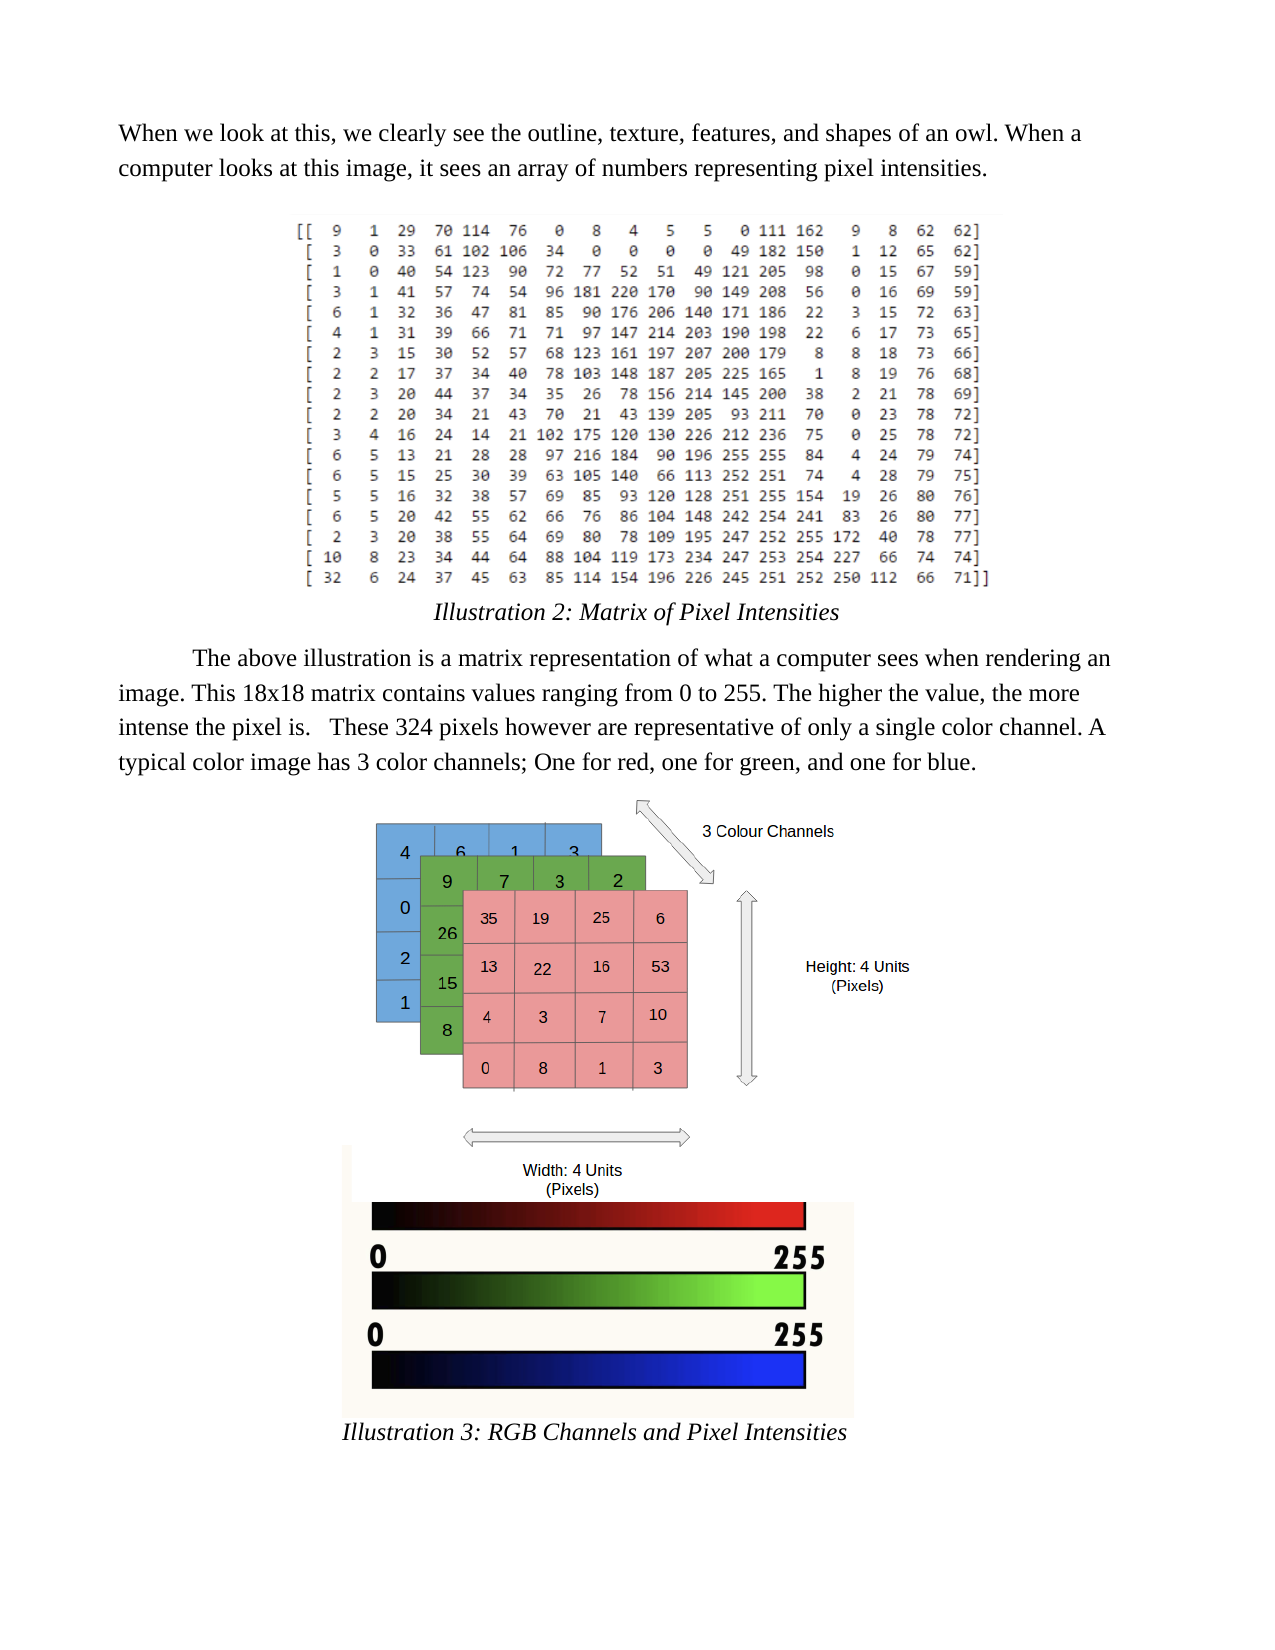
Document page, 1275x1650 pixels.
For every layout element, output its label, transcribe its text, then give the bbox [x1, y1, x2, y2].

text Illustration 2: Matrix of Pixel Intensities [272, 597, 1003, 626]
text The above illustration is a matrix representation of what a computer sees when rendering an image. This 18x18 matrix contains values ranging from 0 to 255. The higher the value, the more intense the pixel is. These 324 pixels however are representative of only a single color channel. A typical color image has 3 color channels; One for red, one for green, and one for blue. [118, 643, 1157, 775]
picture [341, 795, 924, 1418]
picture [272, 214, 1003, 597]
text Illustration 3: RGB Channels and Pixel Intensities [342, 1418, 854, 1446]
text When we look at this, we clearly see the outline, texture, features, and shapes of an owl. When a computer looks at this image, it sees an array of numbers representing pixel intensities. [118, 118, 1157, 181]
